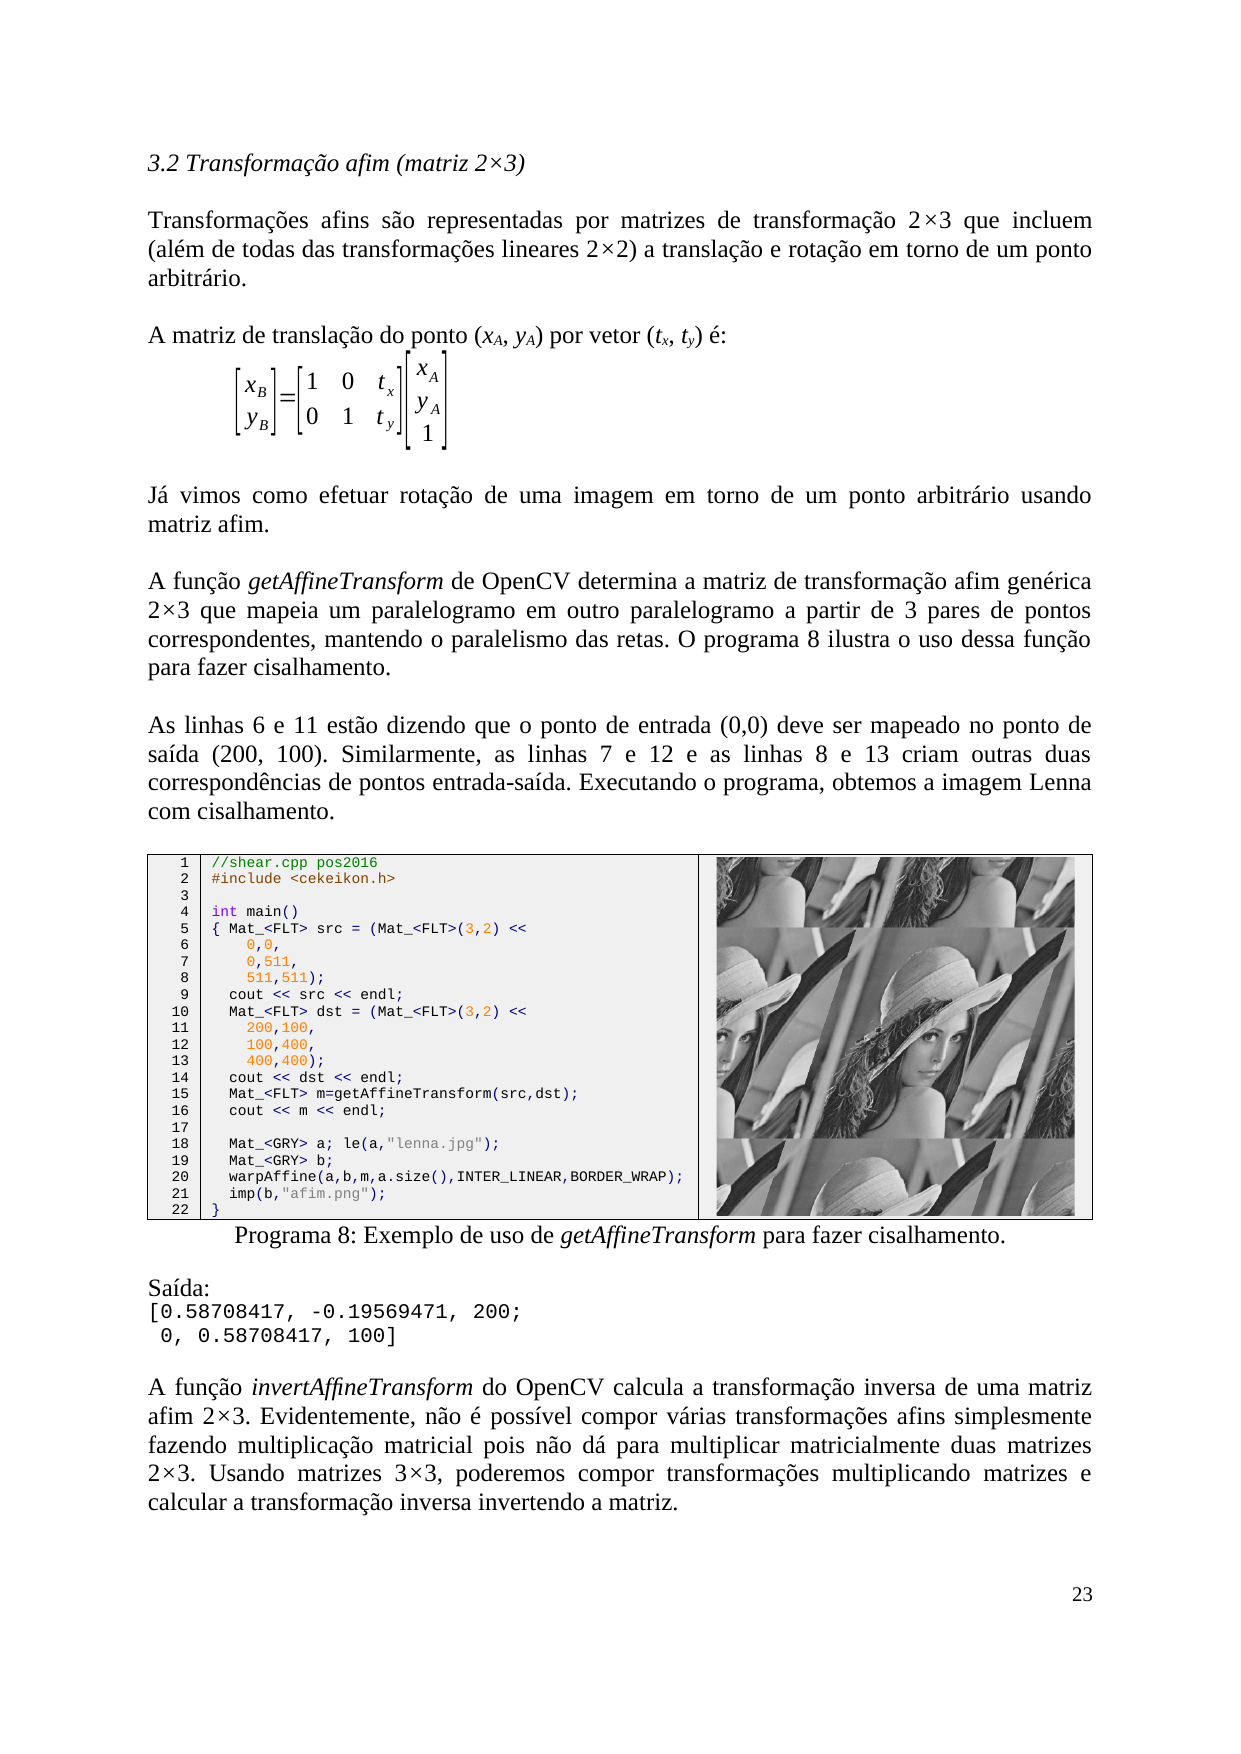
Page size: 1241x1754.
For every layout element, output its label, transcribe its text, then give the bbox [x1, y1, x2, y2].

text A função getAffineTransform de OpenCV determina a matriz de transformação afim genérica 2×3 que mapeia um paralelogramo em outro paralelogramo a partir de 3 pares de pontos correspondentes, mantendo o paralelismo das retas. O programa 8 ilustra o uso dessa função para fazer cisalhamento. [148, 566, 1092, 681]
table_header //shear.cpp pos2016 #include <cekeikon.h> int main() { Mat_<FLT> src = (Mat_<FLT>(3,2) << 0,0, 0,511, 511,511); cout << src << endl; Mat_<FLT> dst = (Mat_<FLT>(3,2) << 200,100, 100,400, 400,400); cout << dst << endl; Mat_<FLT> m=getAffineTransform(src,dst); cout << m << endl; Mat_<GRY> a; le(a,"lenna.jpg"); Mat_<GRY> b; warpAffine(a,b,m,a.size(),INTER_LINEAR,BORDER_WRAP); imp(b,"afim.png"); } [201, 855, 698, 1219]
text Saída: [148, 1273, 1092, 1301]
table_header [699, 855, 1092, 1219]
text Transformações afins são representadas por matrizes de transformação 2×3 que incluem (além de todas das transformações lineares 2×2) a translação e rotação em torno de um ponto arbitrário. [148, 205, 1092, 291]
table_header 1 2 3 4 5 6 7 8 9 10 11 12 13 14 15 16 17 18 19 20 21 22 [148, 855, 200, 1219]
text As linhas 6 e 11 estão dizendo que o ponto de entrada (0,0) deve ser mapeado no ponto de saída (200, 100). Similarmente, as linhas 7 e 12 e as linhas 8 e 13 criam outras duas correspondências de pontos entrada-saída. Executando o programa, obtemos a imagem Lenna com cisalhamento. [148, 710, 1092, 825]
text A função invertAfﬁneTransform do OpenCV calcula a transformação inversa de uma matriz afim 2×3. Evidentemente, não é possível compor várias transformações afins simplesmente fazendo multiplicação matricial pois não dá para multiplicar matricialmente duas matrizes 2×3. Usando matrizes 3×3, poderemos compor transformações multiplicando matrizes e calcular a transformação inversa invertendo a matriz. [148, 1372, 1092, 1516]
text 0, 0.58708417, 100] [148, 1325, 1092, 1349]
text 3.2 Transformação afim (matriz 2×3) [148, 148, 1092, 176]
text [0.58708417, -0.19569471, 200; [148, 1301, 1092, 1325]
text Programa 8: Exemplo de uso de getAffineTransform para fazer cisalhamento. [148, 1220, 1092, 1249]
text A matriz de translação do ponto (xA, yA) por vetor (tx, ty) é: [148, 320, 1092, 349]
text Já vimos como efetuar rotação de uma imagem em torno de um ponto arbitrário usando matriz afim. [148, 480, 1092, 537]
